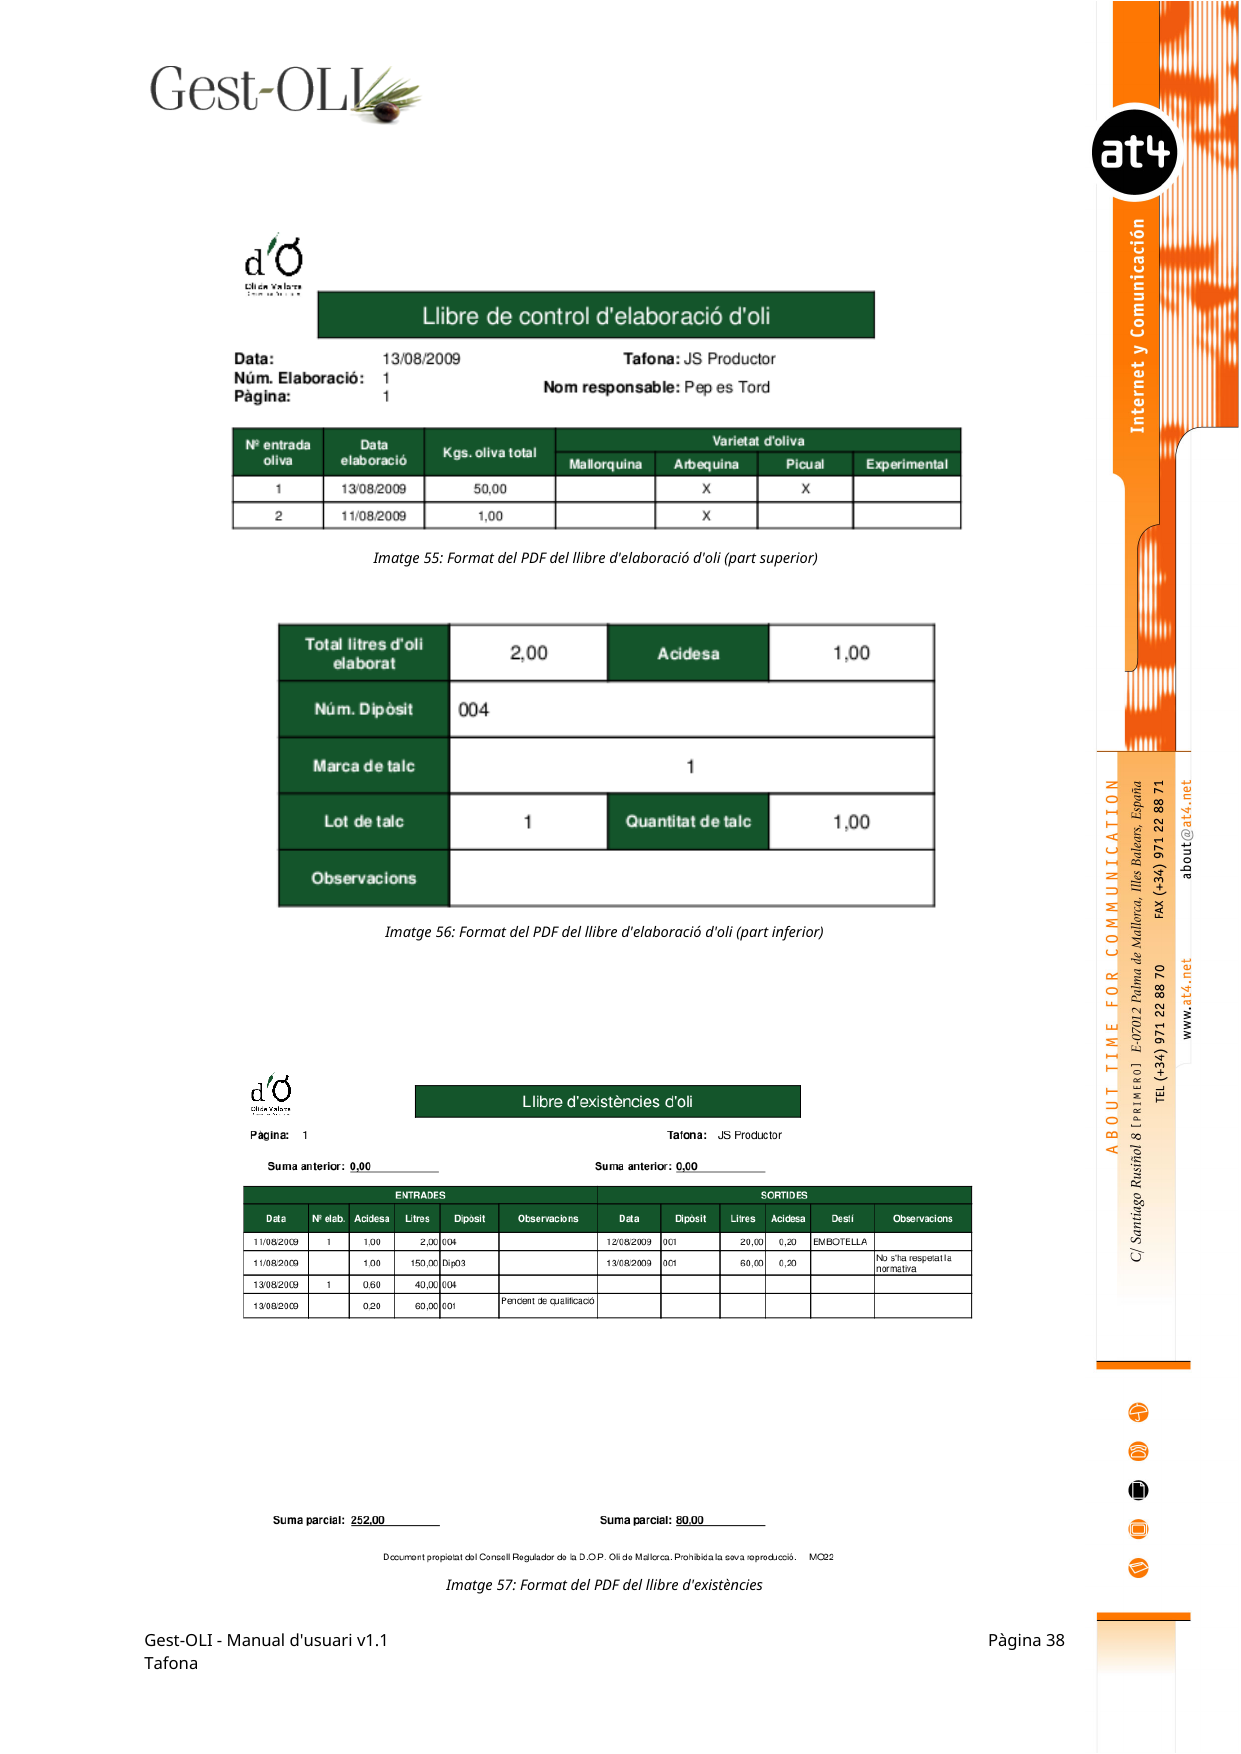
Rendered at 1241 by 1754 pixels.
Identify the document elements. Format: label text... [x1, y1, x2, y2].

picture [1085, 1, 1239, 1753]
picture [149, 66, 423, 126]
picture [225, 226, 968, 549]
text Imatge 55: Format del PDF del llibre d'elaboració d'oli (part superior) [225, 549, 968, 568]
text Imatge 56: Format del PDF del llibre d'elaboració d'oli (part inferior) [258, 922, 952, 941]
text Imatge 57: Format del PDF del llibre d'existències [235, 1575, 975, 1594]
picture [258, 609, 953, 922]
picture [235, 1064, 976, 1575]
